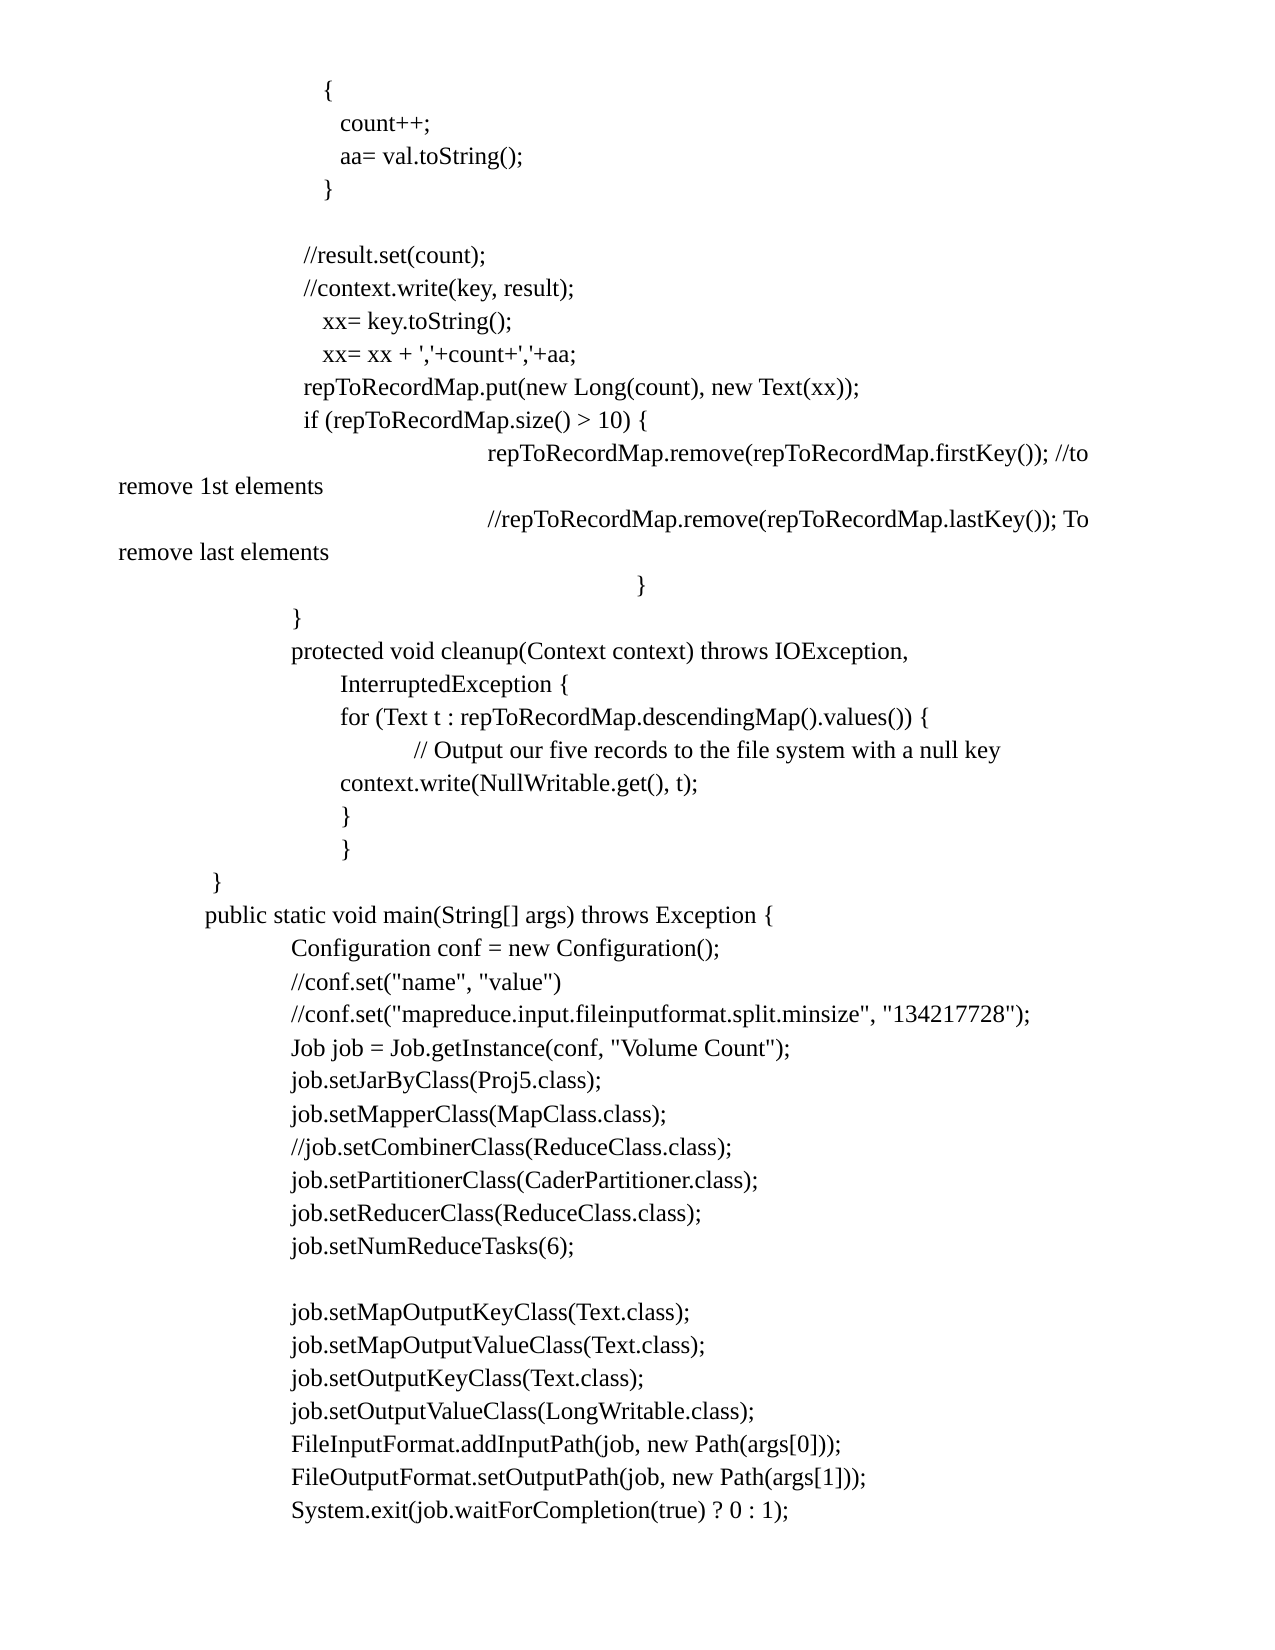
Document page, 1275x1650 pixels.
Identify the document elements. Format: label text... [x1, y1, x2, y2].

text aa= val.toString(); [118, 141, 1157, 170]
text job.setNumReduceTasks(6); [118, 1231, 1157, 1259]
text } [118, 867, 1157, 896]
text } [118, 570, 1157, 599]
text } [118, 174, 1157, 203]
text protected void cleanup(Context context) throws IOException, [118, 636, 1157, 665]
text repToRecordMap.put(new Long(count), new Text(xx)); [118, 372, 1157, 401]
text job.setOutputValueClass(LongWritable.class); [118, 1396, 1157, 1424]
text Job job = Job.getInstance(conf, "Volume Count"); [118, 1033, 1157, 1061]
text job.setMapOutputValueClass(Text.class); [118, 1330, 1157, 1358]
text //result.set(count); [118, 240, 1157, 269]
text job.setMapperClass(MapClass.class); [118, 1099, 1157, 1127]
text job.setMapOutputKeyClass(Text.class); [118, 1297, 1157, 1326]
text context.write(NullWritable.get(), t); [118, 768, 1157, 797]
text for (Text t : repToRecordMap.descendingMap().values()) { [118, 702, 1157, 731]
text FileOutputFormat.setOutputPath(job, new Path(args[1])); [118, 1462, 1157, 1491]
text //conf.set("mapreduce.input.fileinputformat.split.minsize", "134217728"); [118, 999, 1157, 1028]
text } [118, 834, 1157, 863]
text if (repToRecordMap.size() > 10) { [118, 405, 1157, 434]
text System.exit(job.waitForCompletion(true) ? 0 : 1); [118, 1495, 1157, 1524]
text count++; [118, 108, 1157, 137]
text job.setPartitionerClass(CaderPartitioner.class); [118, 1165, 1157, 1193]
text Configuration conf = new Configuration(); [118, 933, 1157, 962]
text repToRecordMap.remove(repToRecordMap.firstKey()); //to remove 1st elements [118, 438, 1157, 500]
text } [118, 801, 1157, 830]
text //repToRecordMap.remove(repToRecordMap.lastKey()); To remove last elements [118, 504, 1157, 566]
text //conf.set("name", "value") [118, 967, 1157, 995]
text job.setReducerClass(ReduceClass.class); [118, 1198, 1157, 1226]
text //context.write(key, result); [118, 273, 1157, 302]
text FileInputFormat.addInputPath(job, new Path(args[0])); [118, 1429, 1157, 1458]
text InterruptedException { [118, 669, 1157, 698]
text xx= key.toString(); [118, 306, 1157, 335]
text job.setOutputKeyClass(Text.class); [118, 1363, 1157, 1392]
text // Output our five records to the file system with a null key [118, 735, 1157, 764]
text //job.setCombinerClass(ReduceClass.class); [118, 1132, 1157, 1160]
text { [118, 75, 1157, 104]
text xx= xx + ','+count+','+aa; [118, 339, 1157, 368]
text public static void main(String[] args) throws Exception { [118, 901, 1157, 929]
text job.setJarByClass(Proj5.class); [118, 1066, 1157, 1094]
text } [118, 603, 1157, 632]
